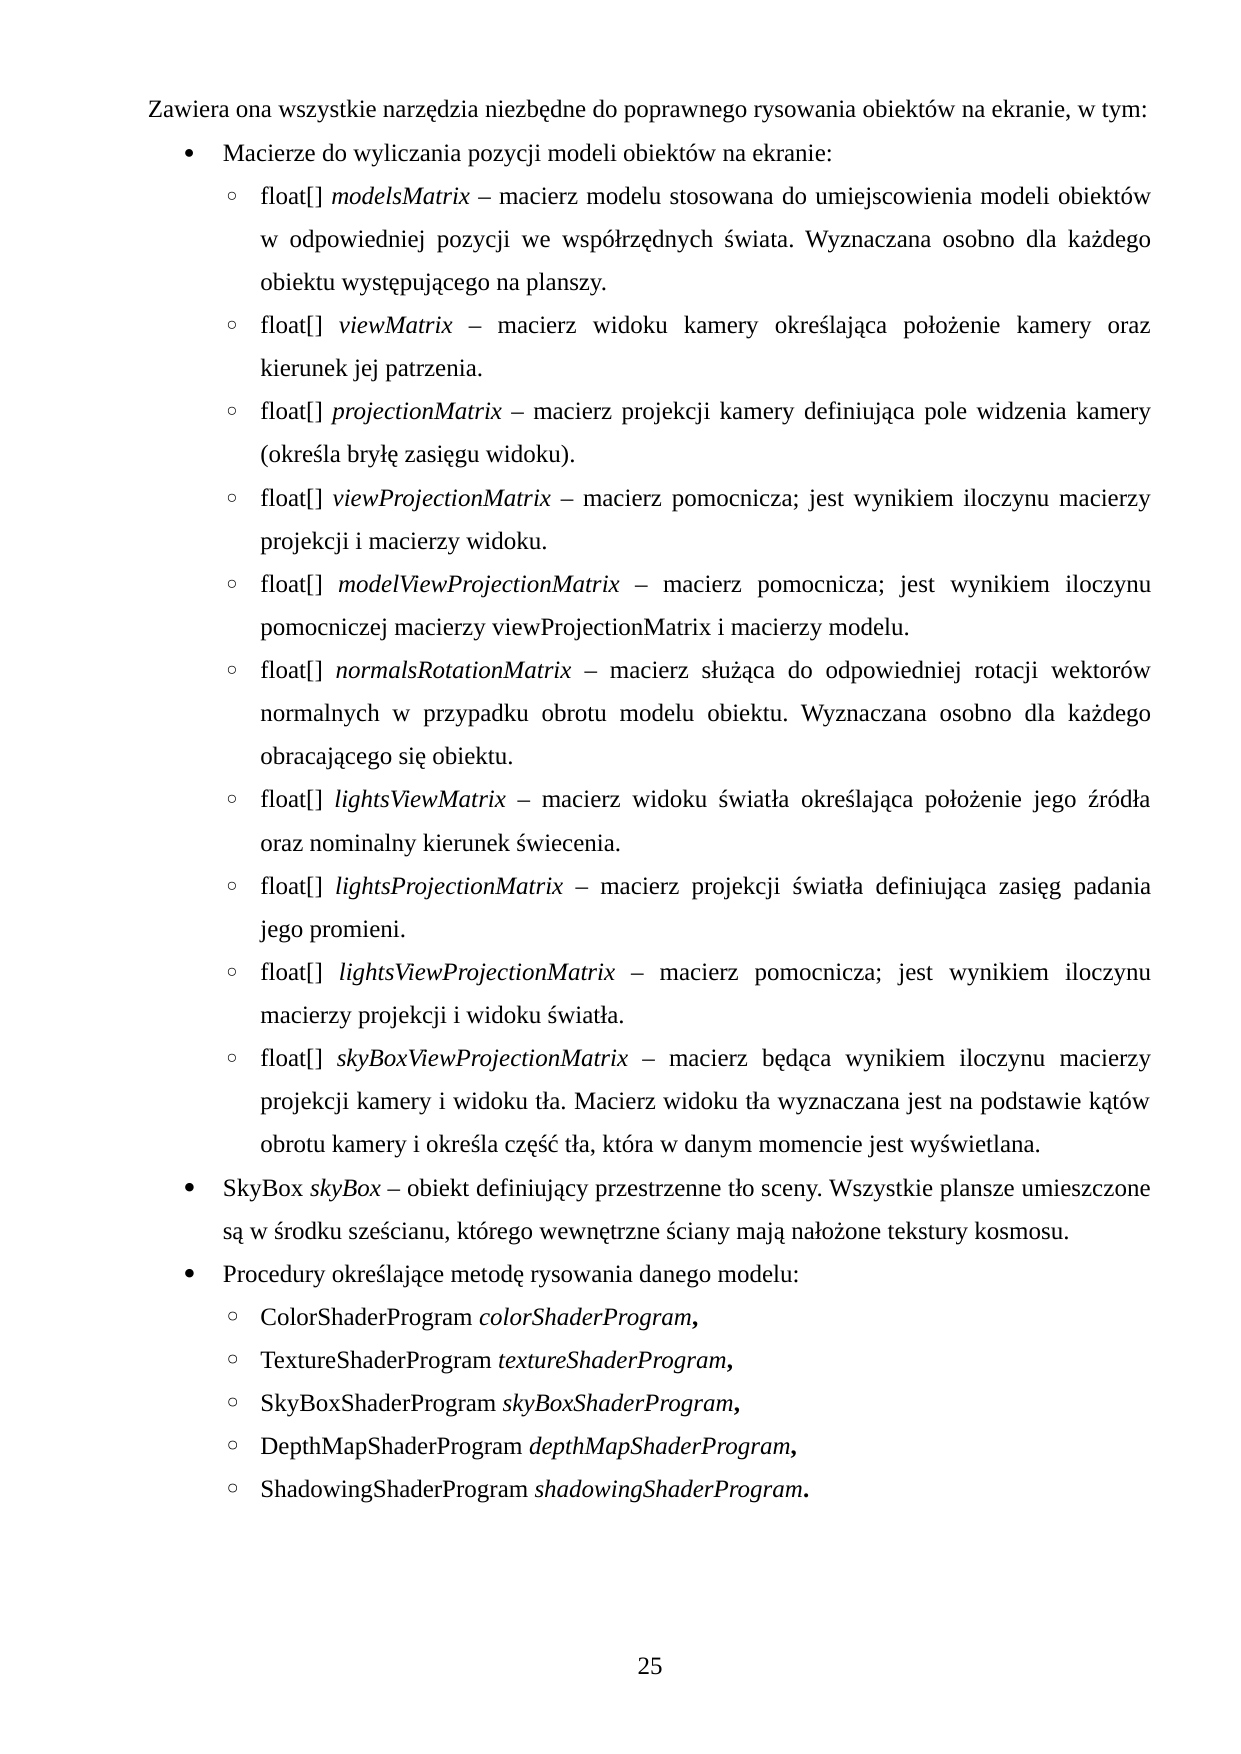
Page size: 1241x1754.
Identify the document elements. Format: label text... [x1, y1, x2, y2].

list Macierze do wyliczania pozycji modeli obiektów na ekranie: [185, 138, 1152, 166]
list SkyBoxShaderProgram skyBoxShaderProgram, [223, 1388, 1152, 1417]
list Procedury określające metodę rysowania danego modelu: [185, 1259, 1152, 1288]
list float[] modelViewProjectionMatrix – macierz pomocnicza; jest wynikiem iloczynu pomocniczej macierzy viewProjectionMatrix i macierzy modelu. [223, 569, 1152, 641]
list float[] viewMatrix – macierz widoku kamery określająca położenie kamery oraz kierunek jej patrzenia. [223, 310, 1152, 382]
list float[] lightsViewProjectionMatrix – macierz pomocnicza; jest wynikiem iloczynu macierzy projekcji i widoku światła. [223, 957, 1152, 1029]
list ShadowingShaderProgram shadowingShaderProgram. [223, 1474, 1152, 1503]
list float[] skyBoxViewProjectionMatrix – macierz będąca wynikiem iloczynu macierzy projekcji kamery i widoku tła. Macierz widoku tła wyznaczana jest na podstawie kątów obrotu kamery i określa część tła, która w danym momencie jest wyświetlana. [223, 1043, 1152, 1158]
list float[] lightsViewMatrix – macierz widoku światła określająca położenie jego źródła oraz nominalny kierunek świecenia. [223, 784, 1152, 856]
list float[] projectionMatrix – macierz projekcji kamery definiująca pole widzenia kamery (określa bryłę zasięgu widoku). [223, 396, 1152, 468]
list TextureShaderProgram textureShaderProgram, [223, 1345, 1152, 1374]
list DepthMapShaderProgram depthMapShaderProgram, [223, 1431, 1152, 1460]
list float[] modelsMatrix – macierz modelu stosowana do umiejscowienia modeli obiektów w odpowiedniej pozycji we współrzędnych świata. Wyznaczana osobno dla każdego obiektu występującego na planszy. [223, 181, 1152, 296]
list float[] normalsRotationMatrix – macierz służąca do odpowiedniej rotacji wektorów normalnych w przypadku obrotu modelu obiektu. Wyznaczana osobno dla każdego obracającego się obiektu. [223, 655, 1152, 770]
list float[] viewProjectionMatrix – macierz pomocnicza; jest wynikiem iloczynu macierzy projekcji i macierzy widoku. [223, 483, 1152, 554]
list ColorShaderProgram colorShaderProgram, [223, 1302, 1152, 1331]
list float[] lightsProjectionMatrix – macierz projekcji światła definiująca zasięg padania jego promieni. [223, 871, 1152, 943]
text Zawiera ona wszystkie narzędzia niezbędne do poprawnego rysowania obiektów na ekranie, w tym: [148, 94, 1152, 123]
list SkyBox skyBox – obiekt definiujący przestrzenne tło sceny. Wszystkie plansze umieszczone są w środku sześcianu, którego wewnętrzne ściany mają nałożone tekstury kosmosu. [185, 1173, 1152, 1244]
